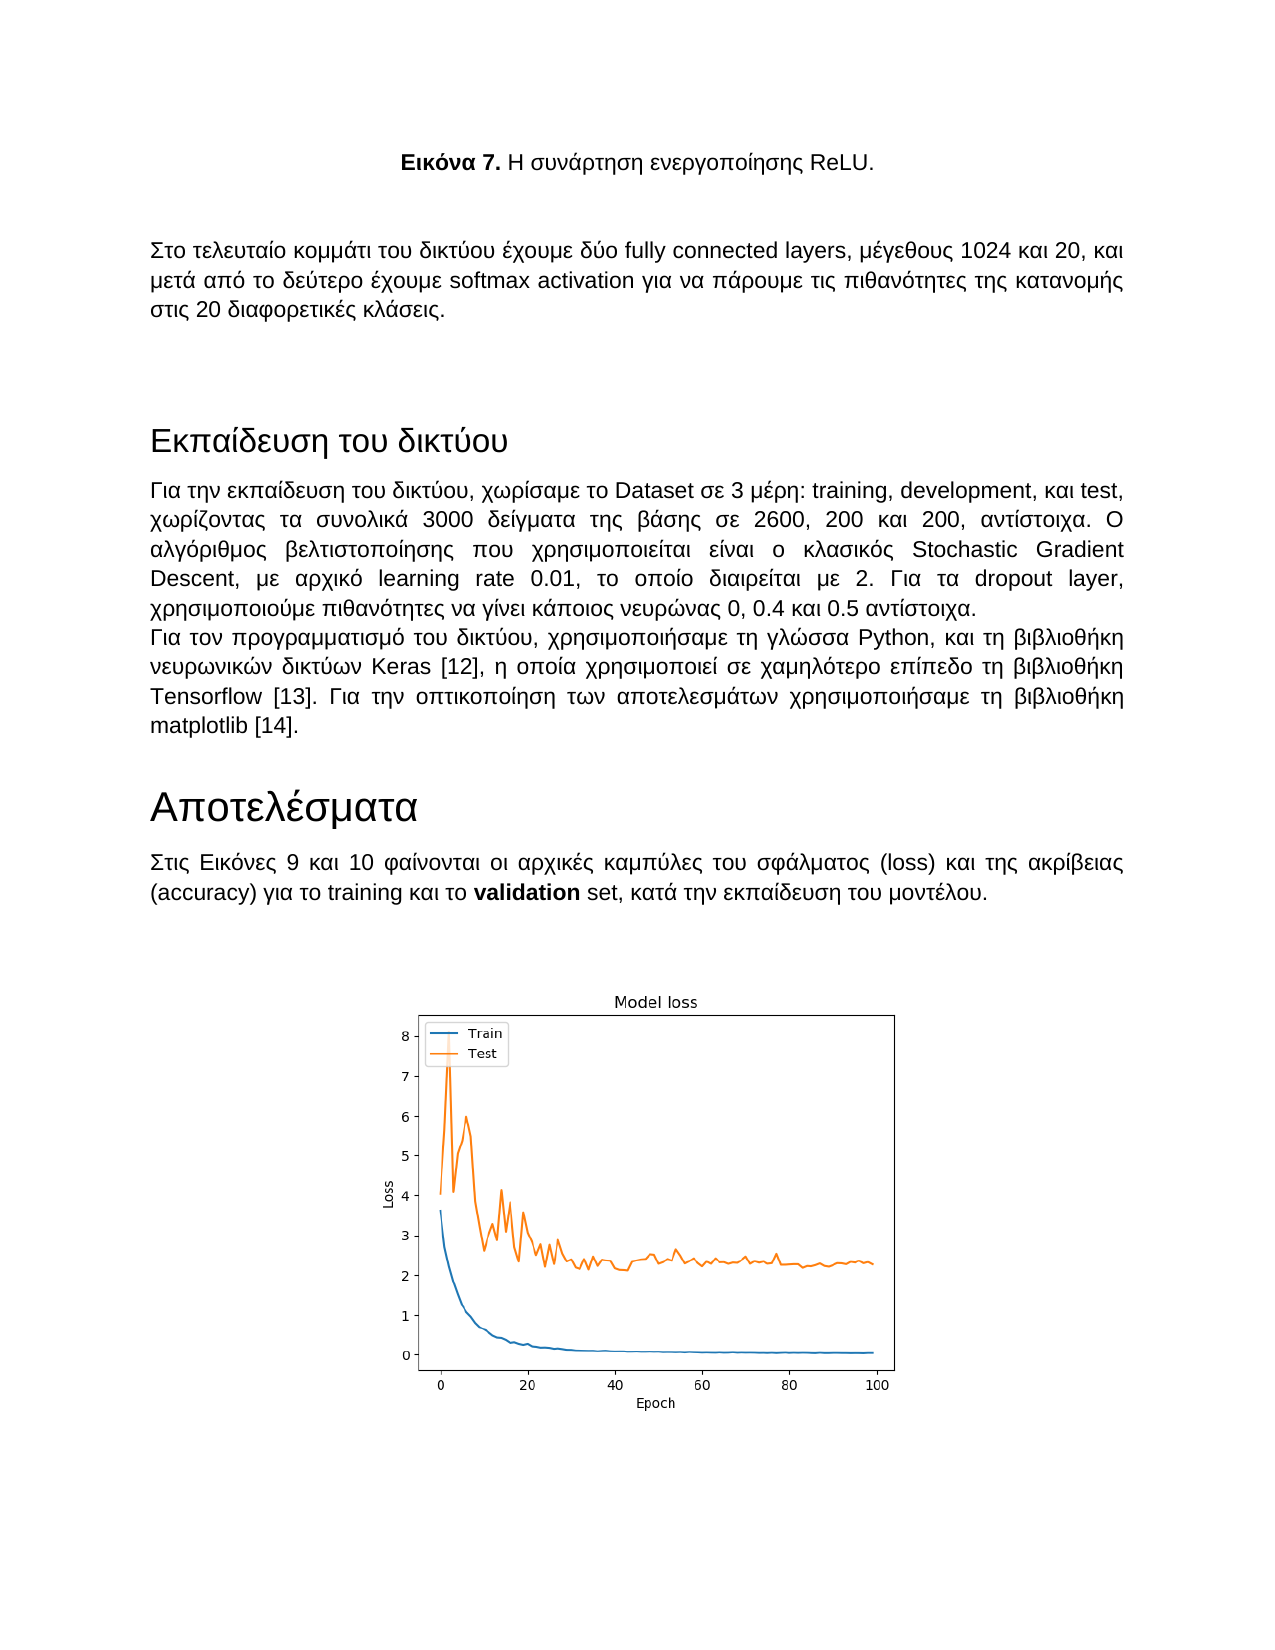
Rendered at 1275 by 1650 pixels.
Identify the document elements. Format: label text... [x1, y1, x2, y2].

subtitle Αποτελέσματα [150, 784, 1125, 830]
text Για τον προγραμματισμό του δικτύου, χρησιμοποιήσαμε τη γλώσσα Python, και τη βιβλιοθήκη νευρωνικών δικτύων Keras [12], η οποία χρησιμοποιεί σε χαμηλότερο επίπεδο τη βιβλιοθήκη Tensorflow [13]. Για την οπτικοποίηση των αποτελεσμάτων χρησιμοποιήσαμε τη βιβλιοθήκη matplotlib [14]. [150, 625, 1125, 738]
text Στις Εικόνες 9 και 10 φαίνονται οι αρχικές καμπύλες του σφάλματος (loss) και της ακρίβειας (accuracy) για το training και το validation set, κατά την εκπαίδευση του μοντέλου. [150, 850, 1125, 905]
picture [372, 986, 903, 1420]
subtitle Εκπαίδευση του δικτύου [150, 422, 1125, 460]
text Εικόνα 7. Η συνάρτηση ενεργοποίησης ReLU. [150, 150, 1125, 176]
text Για την εκπαίδευση του δικτύου, χωρίσαμε το Dataset σε 3 μέρη: training, development, και test, χωρίζοντας τα συνολικά 3000 δείγματα της βάσης σε 2600, 200 και 200, αντίστοιχα. Ο αλγόριθμος βελτιστοποίησης που χρησιμοποιείται είναι ο κλασικός Stochastic Gradient Descent, με αρχικό learning rate 0.01, το οποίο διαιρείται με 2. Για τα dropout layer, χρησιμοποιούμε πιθανότητες να γίνει κάποιος νευρώνας 0, 0.4 και 0.5 αντίστοιχα. [150, 478, 1125, 621]
text Στο τελευταίο κομμάτι του δικτύου έχουμε δύο fully connected layers, μέγεθους 1024 και 20, και μετά από το δεύτερο έχουμε softmax activation για να πάρουμε τις πιθανότητες της κατανομής στις 20 διαφορετικές κλάσεις. [150, 238, 1125, 322]
